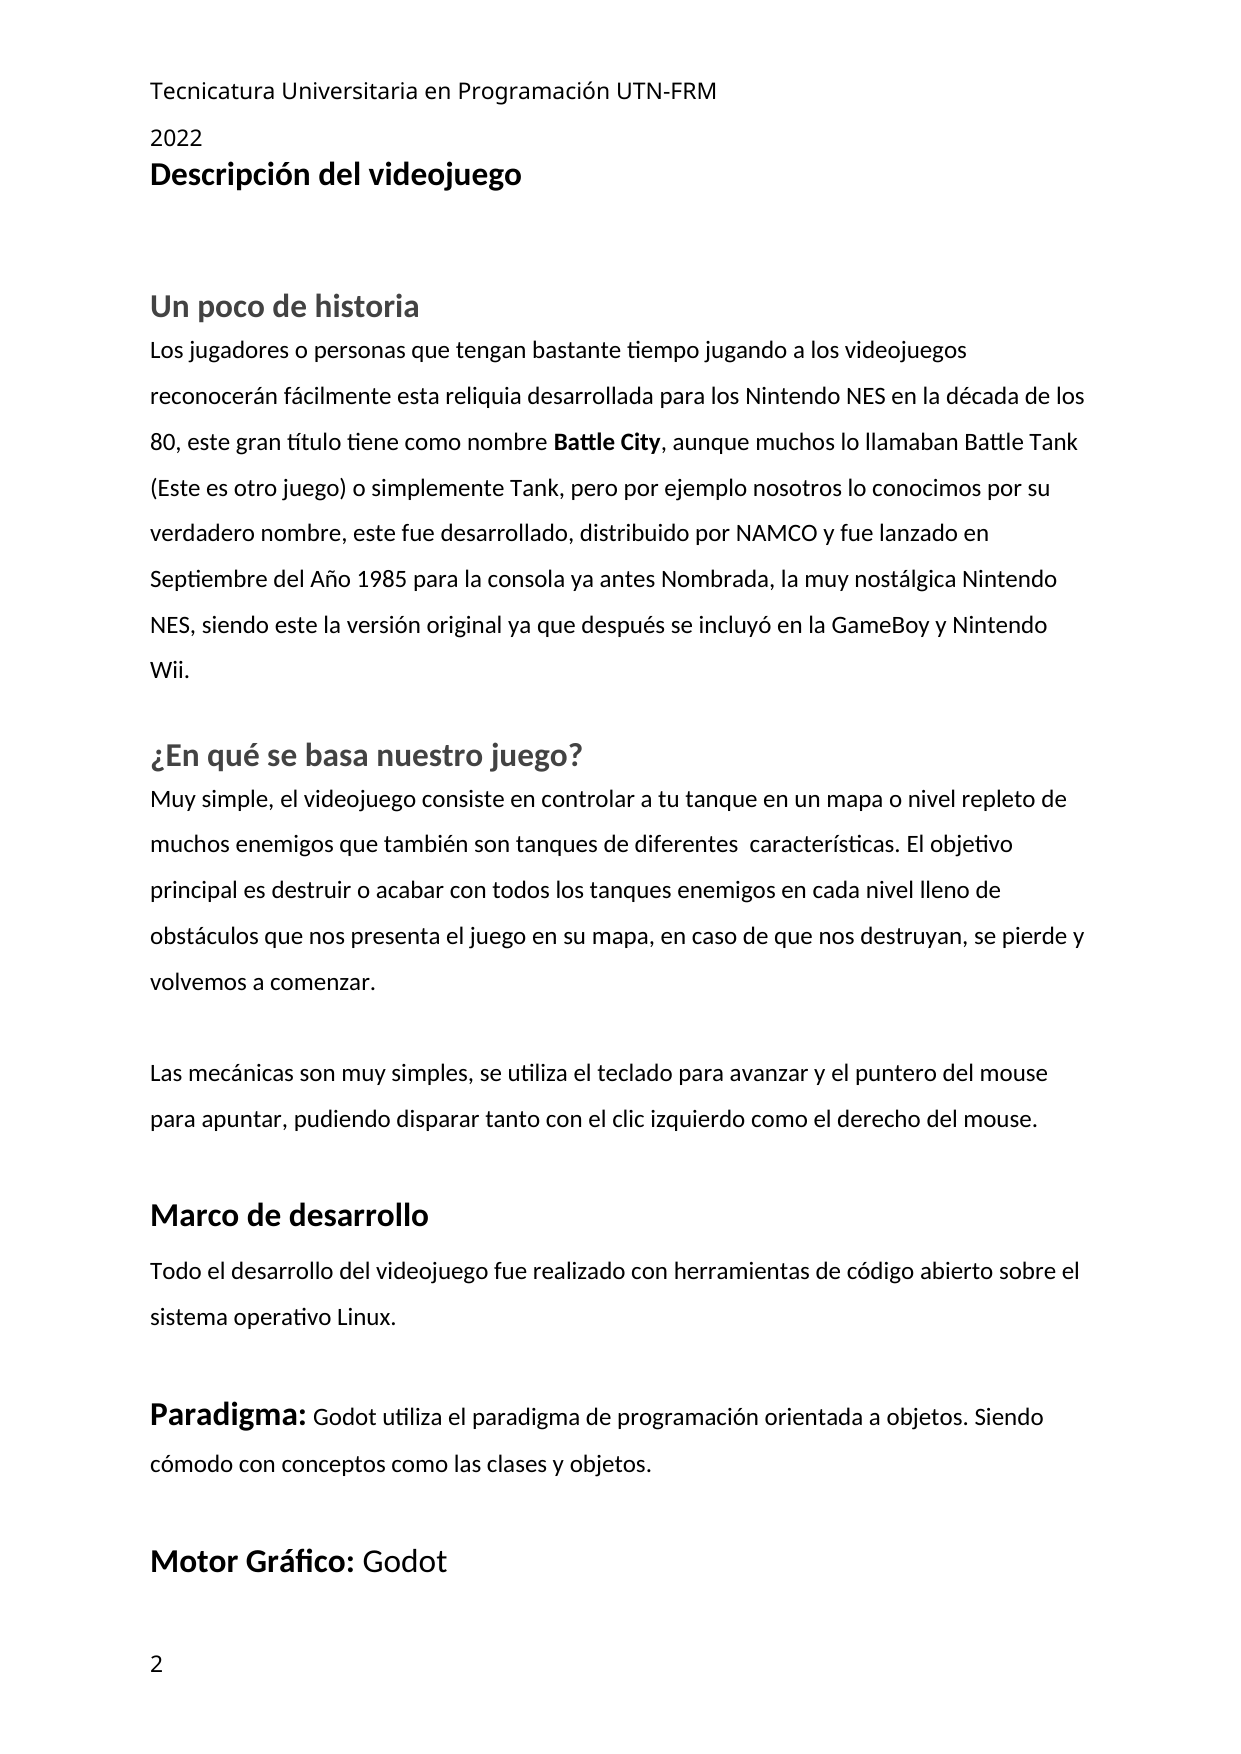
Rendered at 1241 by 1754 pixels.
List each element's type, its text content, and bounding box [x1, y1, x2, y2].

subtitle Descripción del videojuego [150, 153, 1090, 194]
text Las mecánicas son muy simples, se utiliza el teclado para avanzar y el puntero del mouse para apuntar, pudiendo disparar tanto con el clic izquierdo como el derecho del mouse. [150, 1057, 1090, 1133]
text Los jugadores o personas que tengan bastante tiempo jugando a los videojuegos reconocerán fácilmente esta reliquia desarrollada para los Nintendo NES en la década de los 80, este gran título tiene como nombre Battle City, aunque muchos lo llamaban Battle Tank (Este es otro juego) o simplemente Tank, pero por ejemplo nosotros lo conocimos por su verdadero nombre, este fue desarrollado, distribuido por NAMCO y fue lanzado en Septiembre del Año 1985 para la consola ya antes Nombrada, la muy nostálgica Nintendo NES, siendo este la versión original ya que después se incluyó en la GameBoy y Nintendo Wii. [150, 334, 1090, 685]
subtitle ¿En qué se basa nuestro juego? [150, 734, 1090, 774]
text Todo el desarrollo del videojuego fue realizado con herramientas de código abierto sobre el sistema operativo Linux. [150, 1255, 1090, 1332]
subtitle Un poco de historia [150, 285, 1090, 326]
text Muy simple, el videojuego consiste en controlar a tu tanque en un mapa o nivel repleto de muchos enemigos que también son tanques de diferentes características. El objetivo principal es destruir o acabar con todos los tanques enemigos en cada nivel lleno de obstáculos que nos presenta el juego en su mapa, en caso de que nos destruyan, se pierde y volvemos a comenzar. [150, 783, 1090, 996]
text Marco de desarrollo [150, 1194, 1090, 1235]
text Paradigma: Godot utiliza el paradigma de programación orientada a objetos. Siendo cómodo con conceptos como las clases y objetos. [150, 1392, 1090, 1479]
text Motor Gráfico: Godot [150, 1540, 1090, 1581]
